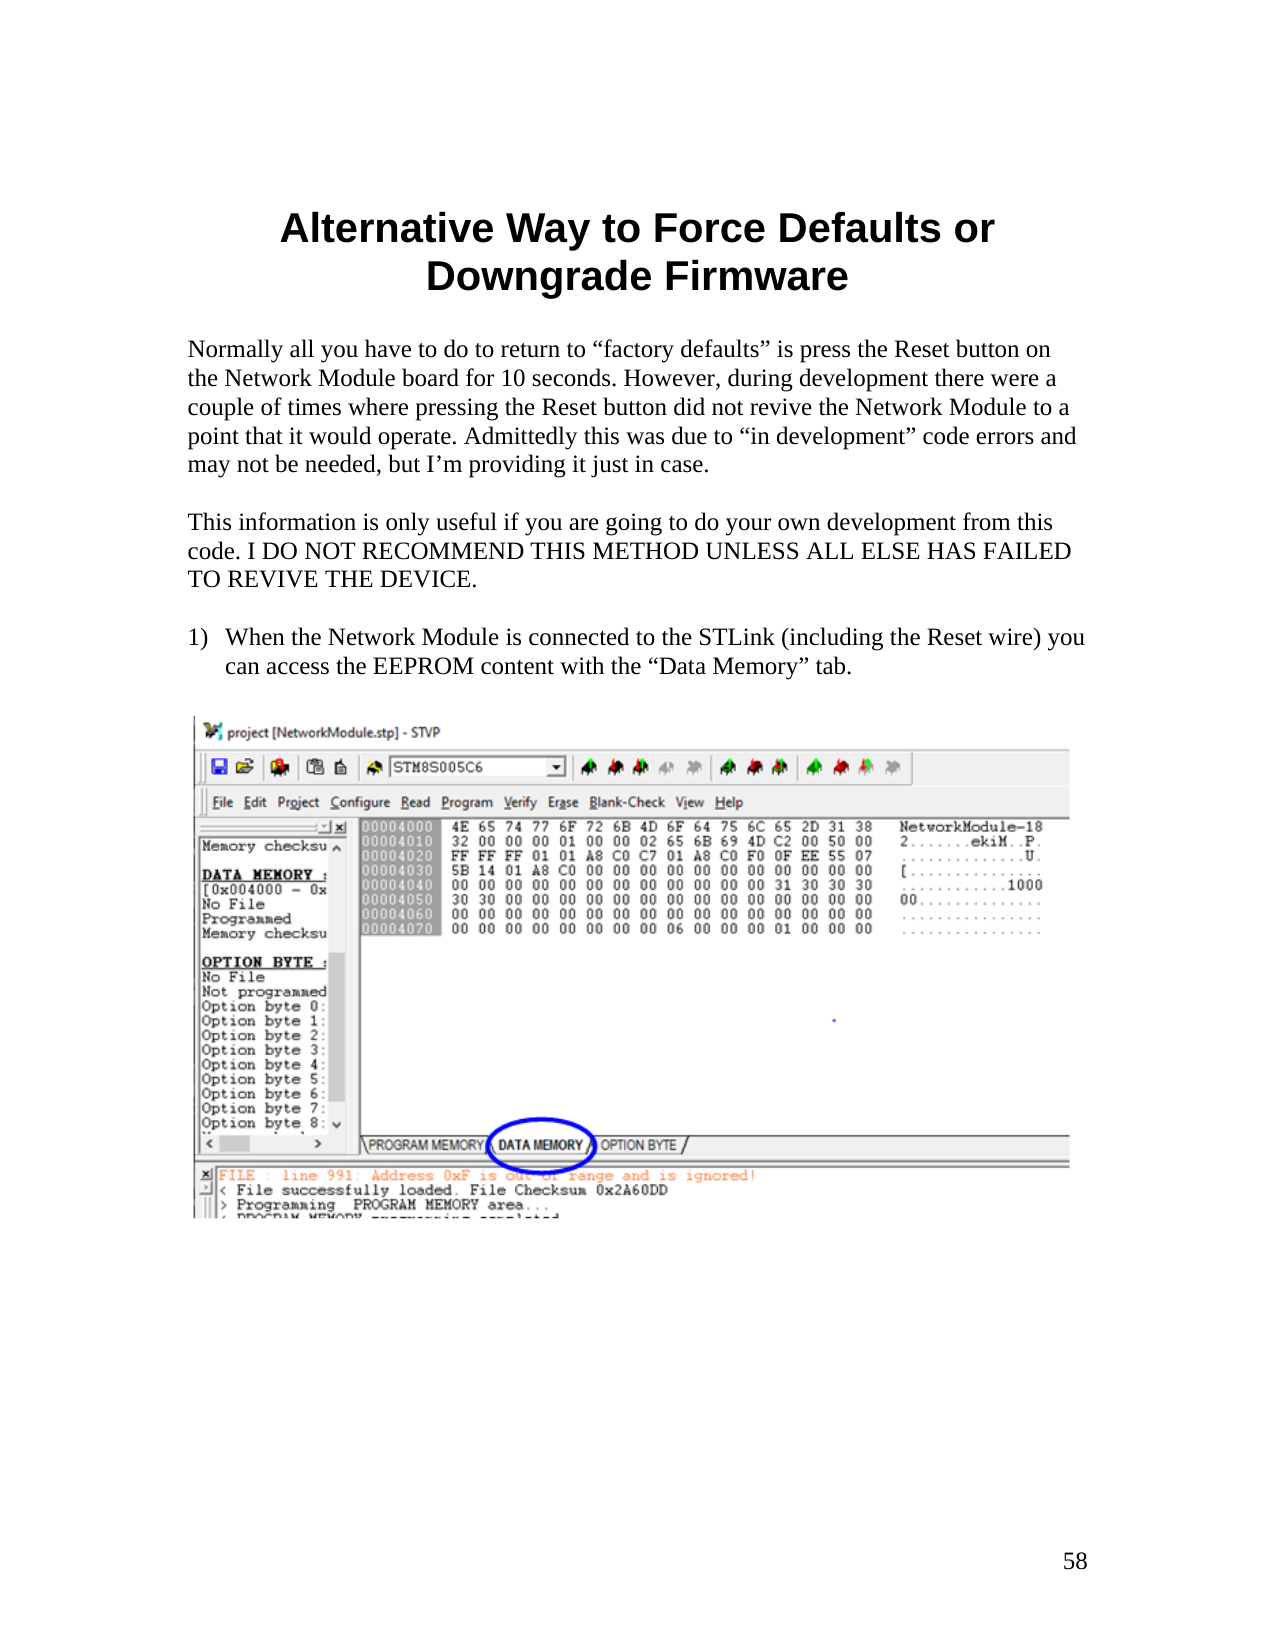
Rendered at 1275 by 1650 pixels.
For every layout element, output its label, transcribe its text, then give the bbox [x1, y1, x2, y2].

text Normally all you have to do to return to “factory defaults” is press the Reset button on the Network Module board for 10 seconds. However, during development there were a couple of times where pressing the Reset button did not revive the Network Module to a point that it would operate. Admittedly this was due to “in development” code errors and may not be needed, but I’m providing it just in case. [187, 334, 1087, 478]
picture [187, 708, 1082, 1232]
subtitle Alternative Way to Force Defaults or Downgrade Firmware [187, 204, 1087, 299]
list When the Network Module is connected to the STLink (including the Reset wire) you can access the EEPROM content with the “Data Memory” tab. [187, 622, 1087, 679]
text This information is only useful if you are going to do your own development from this code. I DO NOT RECOMMEND THIS METHOD UNLESS ALL ELSE HAS FAILED TO REVIVE THE DEVICE. [187, 507, 1087, 593]
